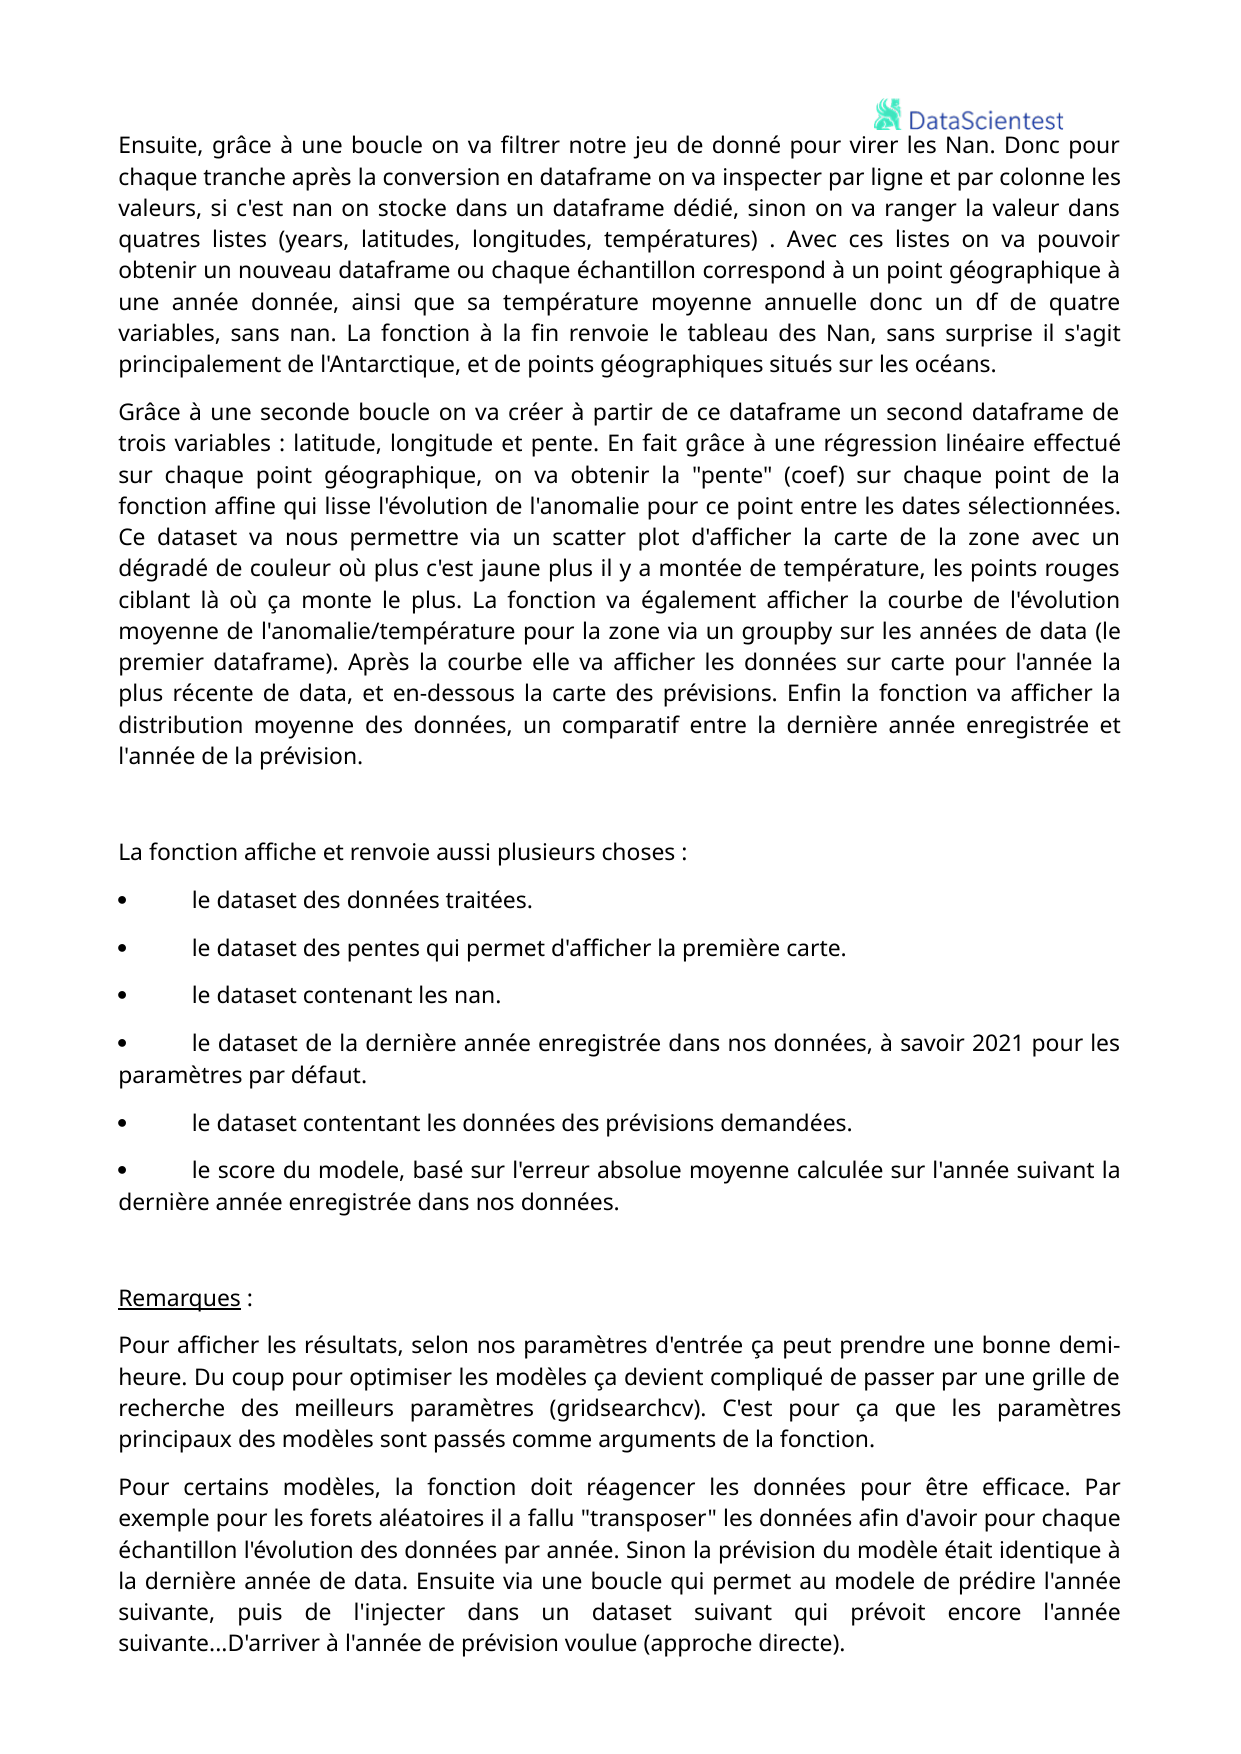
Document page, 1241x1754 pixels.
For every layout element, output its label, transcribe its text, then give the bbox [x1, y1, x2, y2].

text Pour certains modèles, la fonction doit réagencer les données pour être efficace. Par exemple pour les forets aléatoires il a fallu "transposer" les données afin d'avoir pour chaque échantillon l'évolution des données par année. Sinon la prévision du modèle était identique à la dernière année de data. Ensuite via une boucle qui permet au modele de prédire l'année suivante, puis de l'injecter dans un dataset suivant qui prévoit encore l'année suivante...D'arriver à l'année de prévision voulue (approche directe). [118, 1471, 1122, 1658]
list le dataset contenant les nan. [118, 979, 1122, 1011]
list le dataset contentant les données des prévisions demandées. [118, 1106, 1122, 1138]
list le score du modele, basé sur l'erreur absolue moyenne calculée sur l'année suivant la dernière année enregistrée dans nos données. [118, 1154, 1122, 1217]
text Ensuite, grâce à une boucle on va filtrer notre jeu de donné pour virer les Nan. Donc pour chaque tranche après la conversion en dataframe on va inspecter par ligne et par colonne les valeurs, si c'est nan on stocke dans un dataframe dédié, sinon on va ranger la valeur dans quatres listes (years, latitudes, longitudes, températures) . Avec ces listes on va pouvoir obtenir un nouveau dataframe ou chaque échantillon correspond à un point géographique à une année donnée, ainsi que sa température moyenne annuelle donc un df de quatre variables, sans nan. La fonction à la fin renvoie le tableau des Nan, sans surprise il s'agit principalement de l'Antarctique, et de points géographiques situés sur les océans. [118, 129, 1122, 379]
list le dataset de la dernière année enregistrée dans nos données, à savoir 2021 pour les paramètres par défaut. [118, 1027, 1122, 1090]
text Remarques : [118, 1281, 1122, 1313]
text Pour afficher les résultats, selon nos paramètres d'entrée ça peut prendre une bonne demi-heure. Du coup pour optimiser les modèles ça devient compliqué de passer par une grille de recherche des meilleurs paramètres (gridsearchcv). C'est pour ça que les paramètres principaux des modèles sont passés comme arguments de la fonction. [118, 1329, 1122, 1454]
text La fonction affiche et renvoie aussi plusieurs choses : [118, 836, 1122, 867]
list le dataset des données traitées. [118, 883, 1122, 915]
text Grâce à une seconde boucle on va créer à partir de ce dataframe un second dataframe de trois variables : latitude, longitude et pente. En fait grâce à une régression linéaire effectué sur chaque point géographique, on va obtenir la "pente" (coef) sur chaque point de la fonction affine qui lisse l'évolution de l'anomalie pour ce point entre les dates sélectionnées. Ce dataset va nous permettre via un scatter plot d'afficher la carte de la zone avec un dégradé de couleur où plus c'est jaune plus il y a montée de température, les points rouges ciblant là où ça monte le plus. La fonction va également afficher la courbe de l'évolution moyenne de l'anomalie/température pour la zone via un groupby sur les années de data (le premier dataframe). Après la courbe elle va afficher les données sur carte pour l'année la plus récente de data, et en-dessous la carte des prévisions. Enfin la fonction va afficher la distribution moyenne des données, un comparatif entre la dernière année enregistrée et l'année de la prévision. [118, 396, 1122, 771]
list le dataset des pentes qui permet d'afficher la première carte. [118, 931, 1122, 963]
